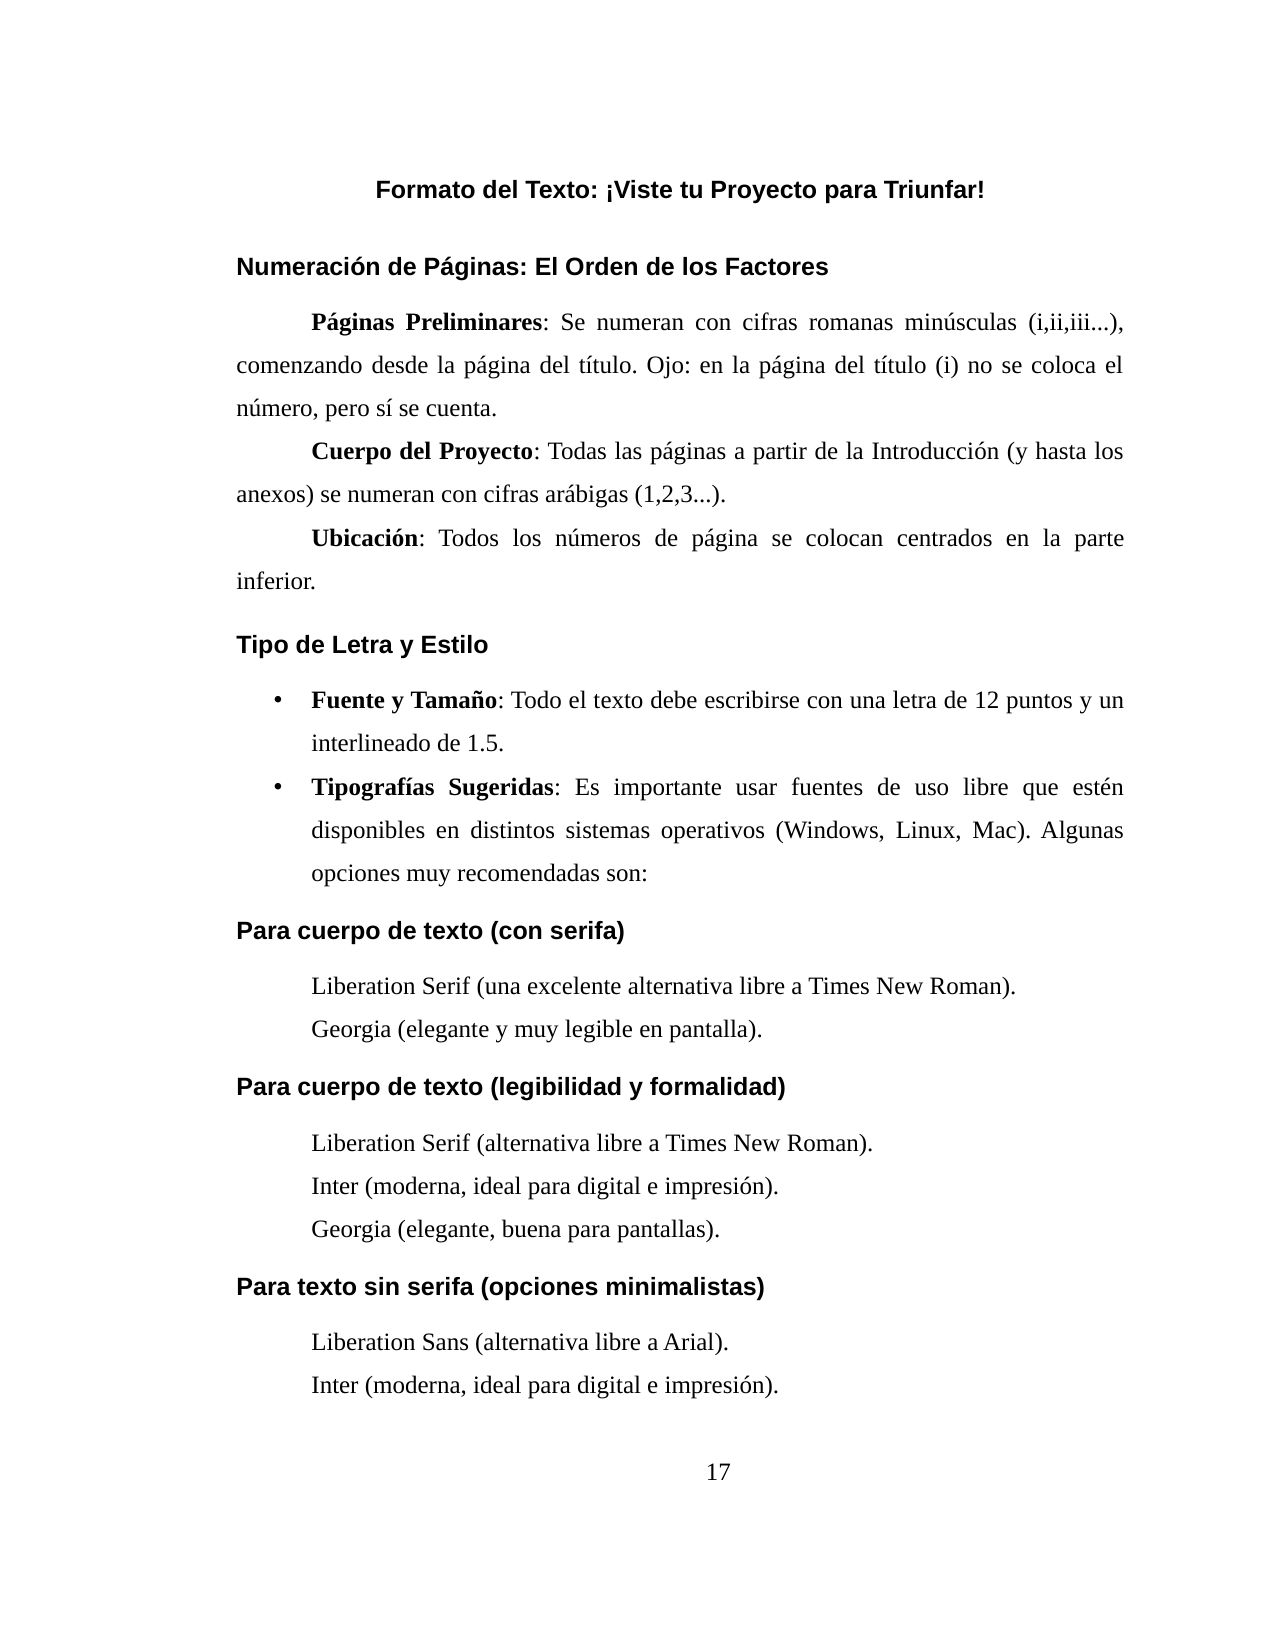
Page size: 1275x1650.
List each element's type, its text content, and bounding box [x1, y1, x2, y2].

text Georgia (elegante, buena para pantallas). [236, 1214, 1125, 1243]
list Fuente y Tamaño: Todo el texto debe escribirse con una letra de 12 puntos y un interlineado de 1.5. [274, 685, 1125, 757]
text Páginas Preliminares: Se numeran con cifras romanas minúsculas (i,ii,iii...), comenzando desde la página del título. Ojo: en la página del título (i) no se coloca el número, pero sí se cuenta. [236, 307, 1125, 422]
text Georgia (elegante y muy legible en pantalla). [236, 1014, 1125, 1043]
subtitle Para cuerpo de texto (legibilidad y formalidad) [236, 1072, 1125, 1101]
subtitle Para texto sin serifa (opciones minimalistas) [236, 1272, 1125, 1300]
subtitle Numeración de Páginas: El Orden de los Factores [236, 251, 1125, 280]
subtitle Formato del Texto: ¡Viste tu Proyecto para Triunfar! [236, 175, 1125, 204]
text Liberation Serif (una excelente alternativa libre a Times New Roman). [236, 971, 1125, 1000]
text Liberation Serif (alternativa libre a Times New Roman). [236, 1128, 1125, 1156]
subtitle Para cuerpo de texto (con serifa) [236, 916, 1125, 944]
subtitle Tipo de Letra y Estilo [236, 630, 1125, 658]
text Liberation Sans (alternativa libre a Arial). [236, 1327, 1125, 1356]
text Inter (moderna, ideal para digital e impresión). [236, 1370, 1125, 1399]
text Ubicación: Todos los números de página se colocan centrados en la parte inferior. [236, 523, 1125, 594]
text Inter (moderna, ideal para digital e impresión). [236, 1171, 1125, 1199]
text Cuerpo del Proyecto: Todas las páginas a partir de la Introducción (y hasta los anexos) se numeran con cifras arábigas (1,2,3...). [236, 436, 1125, 508]
list Tipografías Sugeridas: Es importante usar fuentes de uso libre que estén disponibles en distintos sistemas operativos (Windows, Linux, Mac). Algunas opciones muy recomendadas son: [274, 772, 1125, 887]
